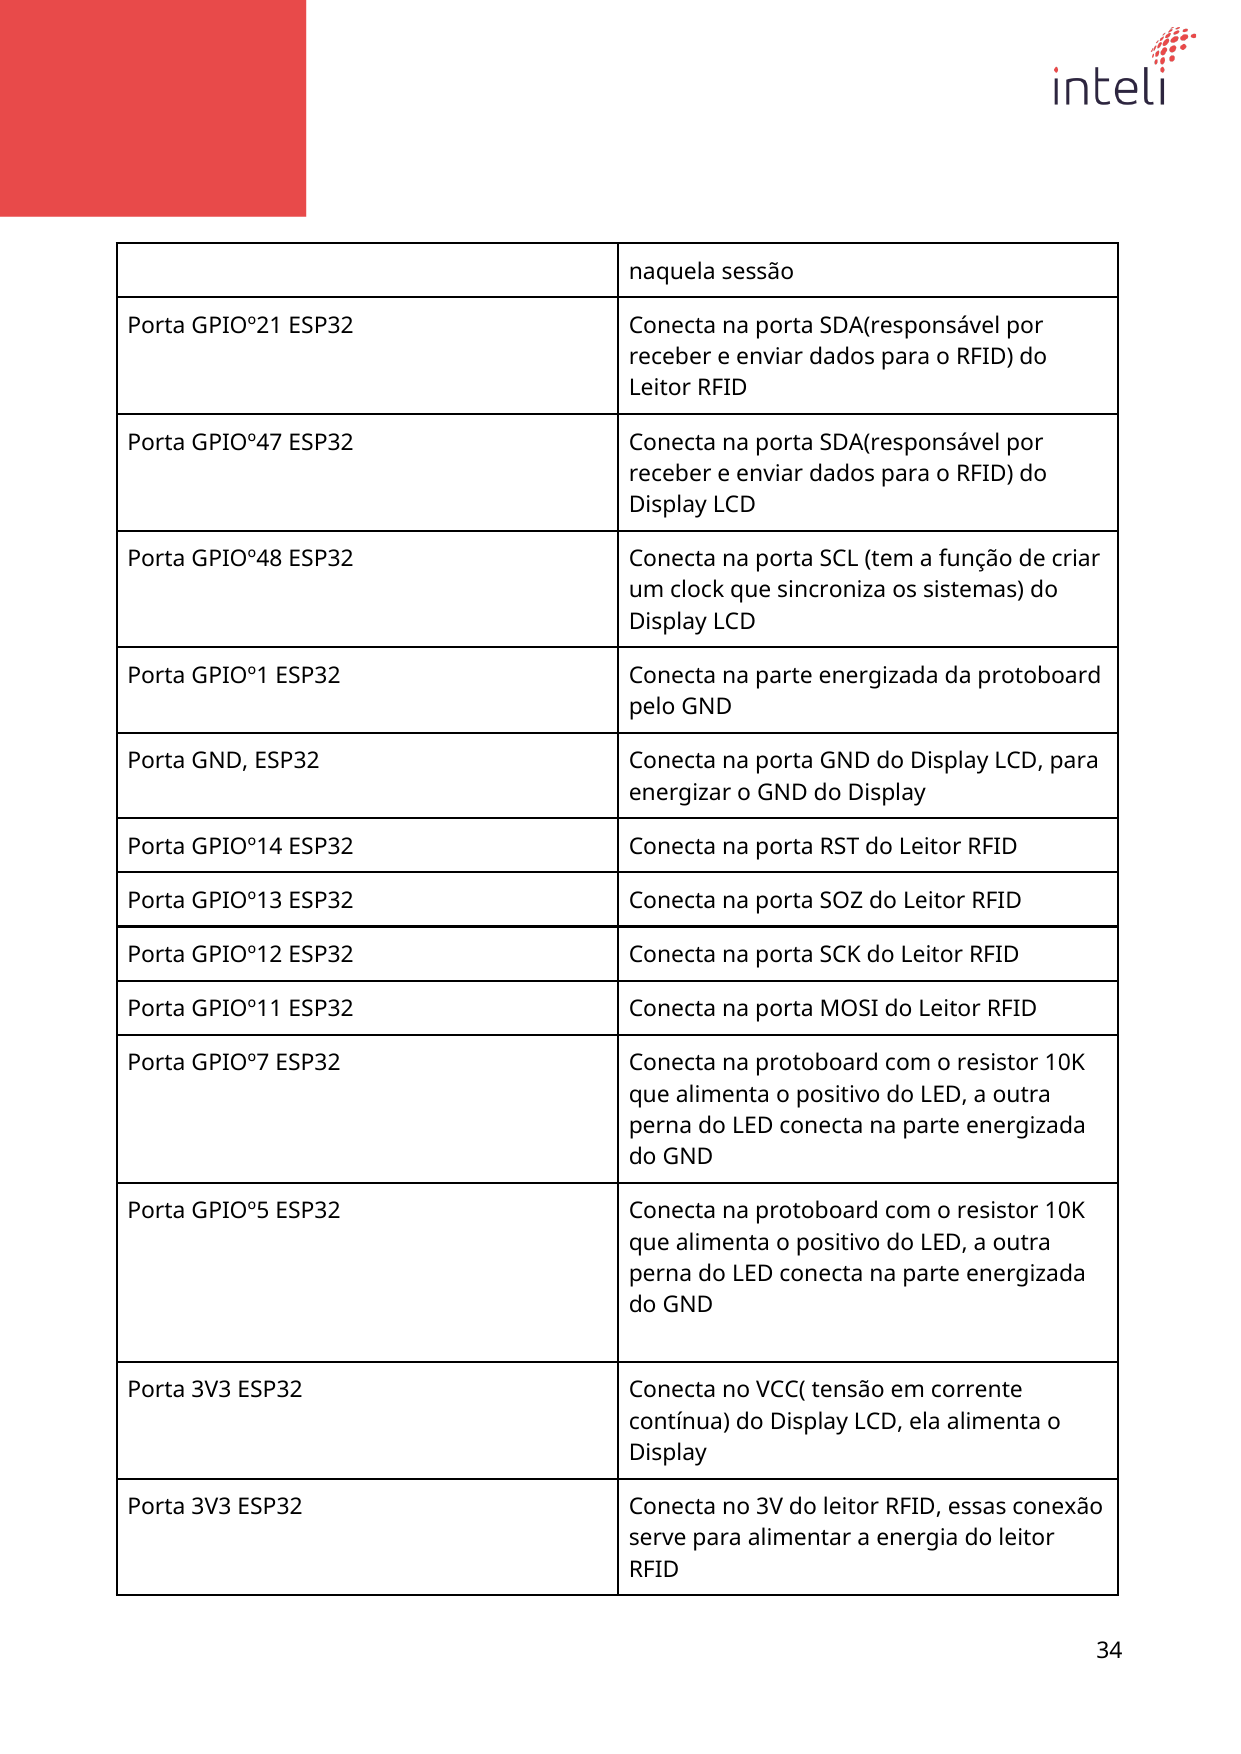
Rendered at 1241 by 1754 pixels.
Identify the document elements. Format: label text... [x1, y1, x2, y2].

table_cell Conecta no 3V do leitor RFID, essas conexão serve para alimentar a energia do leitor RFID [619, 1480, 1117, 1594]
table_cell Porta 3V3 ESP32 [118, 1480, 617, 1594]
table_cell Conecta na porta GND do Display LCD, para energizar o GND do Display [619, 734, 1117, 817]
picture [0, 0, 307, 217]
table_cell Conecta na porta SCK do Leitor RFID [619, 928, 1117, 979]
table_cell Conecta na porta SCL (tem a função de criar um clock que sincroniza os sistemas) do Display LCD [619, 532, 1117, 646]
table_cell Porta GND, ESP32 [118, 734, 617, 817]
table_cell Conecta na protoboard com o resistor 10K que alimenta o positivo do LED, a outra perna do LED conecta na parte energizada do GND [619, 1036, 1117, 1182]
table_cell Porta GPIOº5 ESP32 [118, 1184, 617, 1361]
table_cell Conecta na porta SDA(responsável por receber e enviar dados para o RFID) do Leitor RFID [619, 298, 1117, 413]
table_cell Porta GPIOº11 ESP32 [118, 982, 617, 1034]
table_cell Porta GPIOº12 ESP32 [118, 928, 617, 979]
table_cell Porta GPIOº14 ESP32 [118, 819, 617, 871]
table_cell Porta GPIOº1 ESP32 [118, 648, 617, 732]
table_cell Conecta na porta RST do Leitor RFID [619, 819, 1117, 871]
table_cell Conecta na porta SDA(responsável por receber e enviar dados para o RFID) do Display LCD [619, 415, 1117, 529]
table_cell naquela sessão [619, 244, 1117, 296]
table_cell Porta GPIOº48 ESP32 [118, 532, 617, 646]
table_cell Conecta no VCC( tensão em corrente contínua) do Display LCD, ela alimenta o Display [619, 1363, 1117, 1477]
table_cell Conecta na porta MOSI do Leitor RFID [619, 982, 1117, 1034]
table_cell Porta GPIOº13 ESP32 [118, 873, 617, 925]
table_cell Conecta na protoboard com o resistor 10K que alimenta o positivo do LED, a outra perna do LED conecta na parte energizada do GND [619, 1184, 1117, 1361]
table_cell Conecta na porta SOZ do Leitor RFID [619, 873, 1117, 925]
table_cell Porta GPIOº21 ESP32 [118, 298, 617, 413]
table_cell Conecta na parte energizada da protoboard pelo GND [619, 648, 1117, 732]
table_cell [118, 244, 617, 296]
table_cell Porta GPIOº7 ESP32 [118, 1036, 617, 1182]
table_cell Porta 3V3 ESP32 [118, 1363, 617, 1477]
picture [1054, 27, 1197, 105]
table_cell Porta GPIOº47 ESP32 [118, 415, 617, 529]
